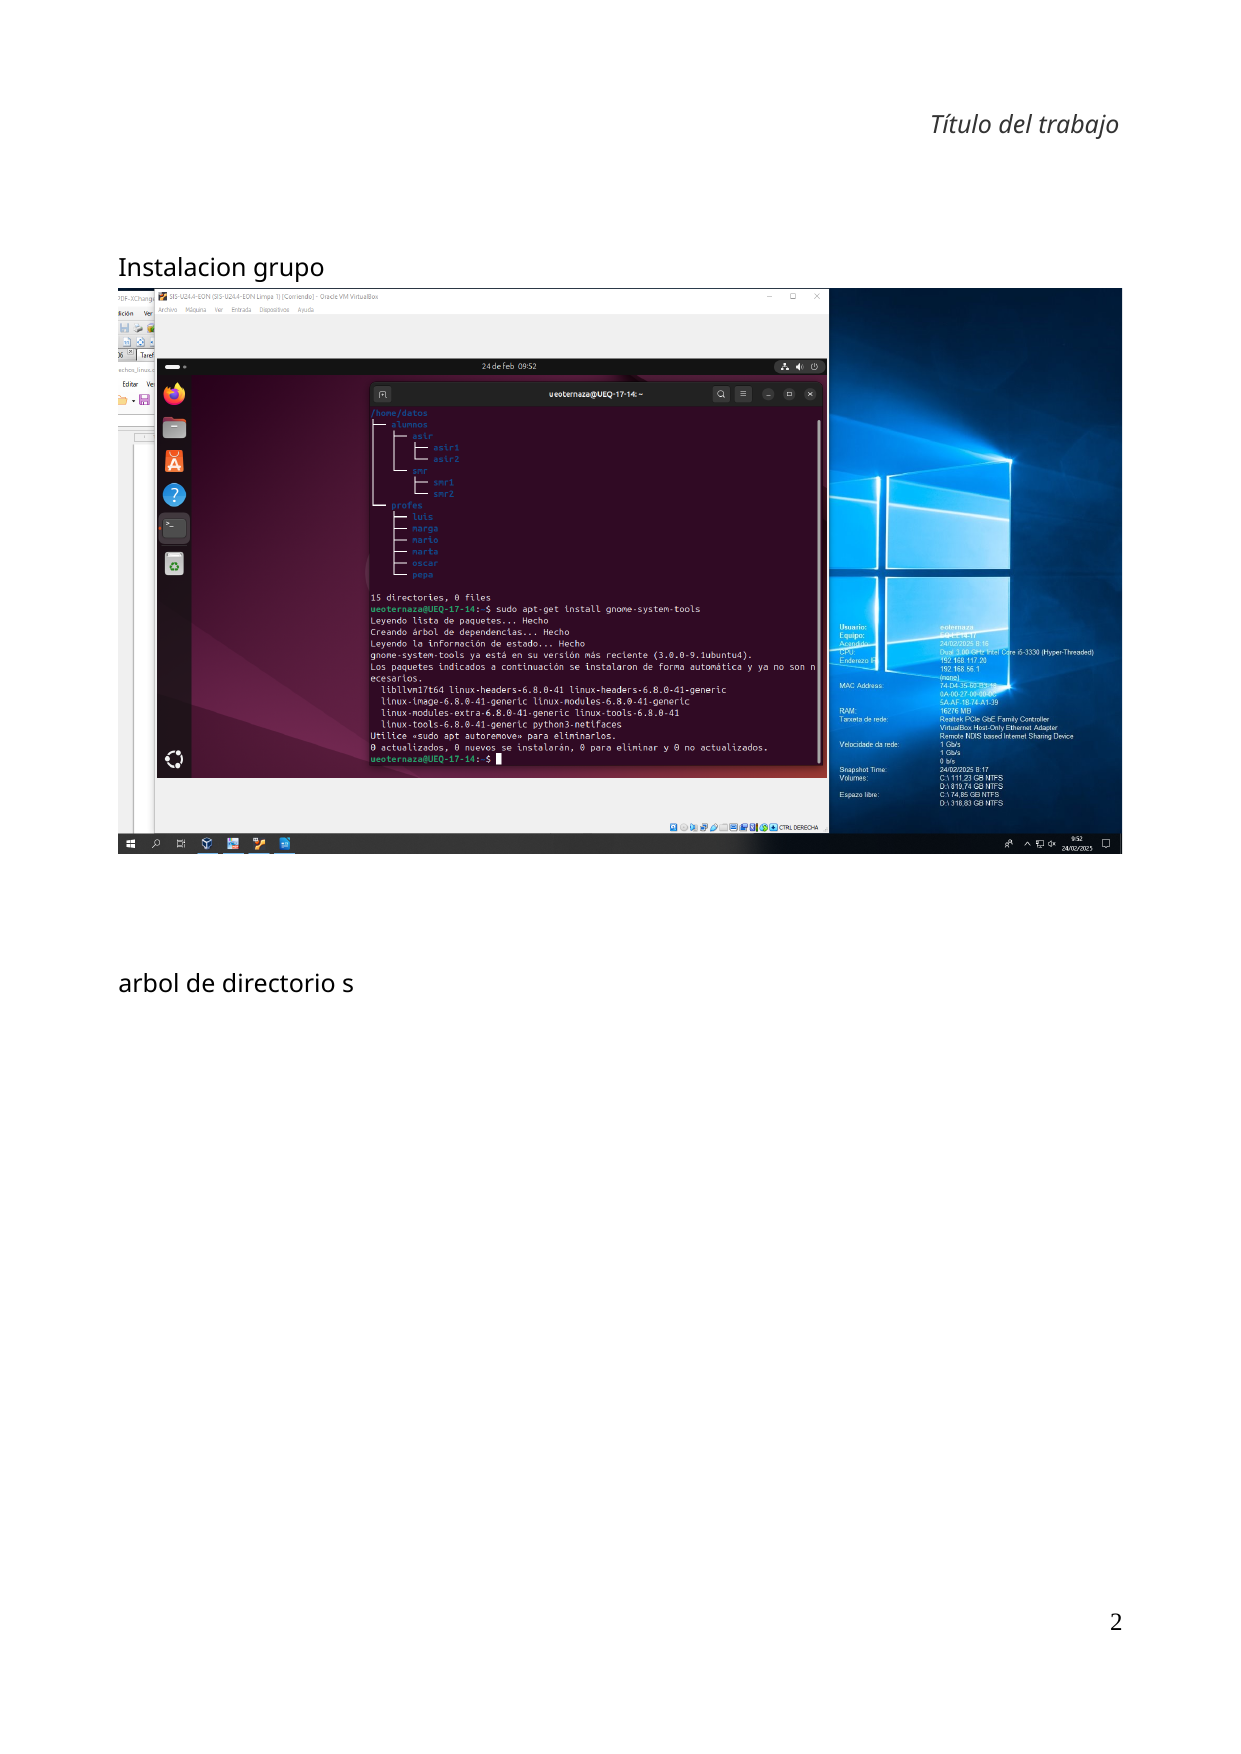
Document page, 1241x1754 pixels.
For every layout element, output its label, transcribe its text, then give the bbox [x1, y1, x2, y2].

picture [118, 288, 1123, 854]
text arbol de directorio s [118, 966, 1122, 1000]
text Instalacion grupo [118, 249, 1122, 283]
